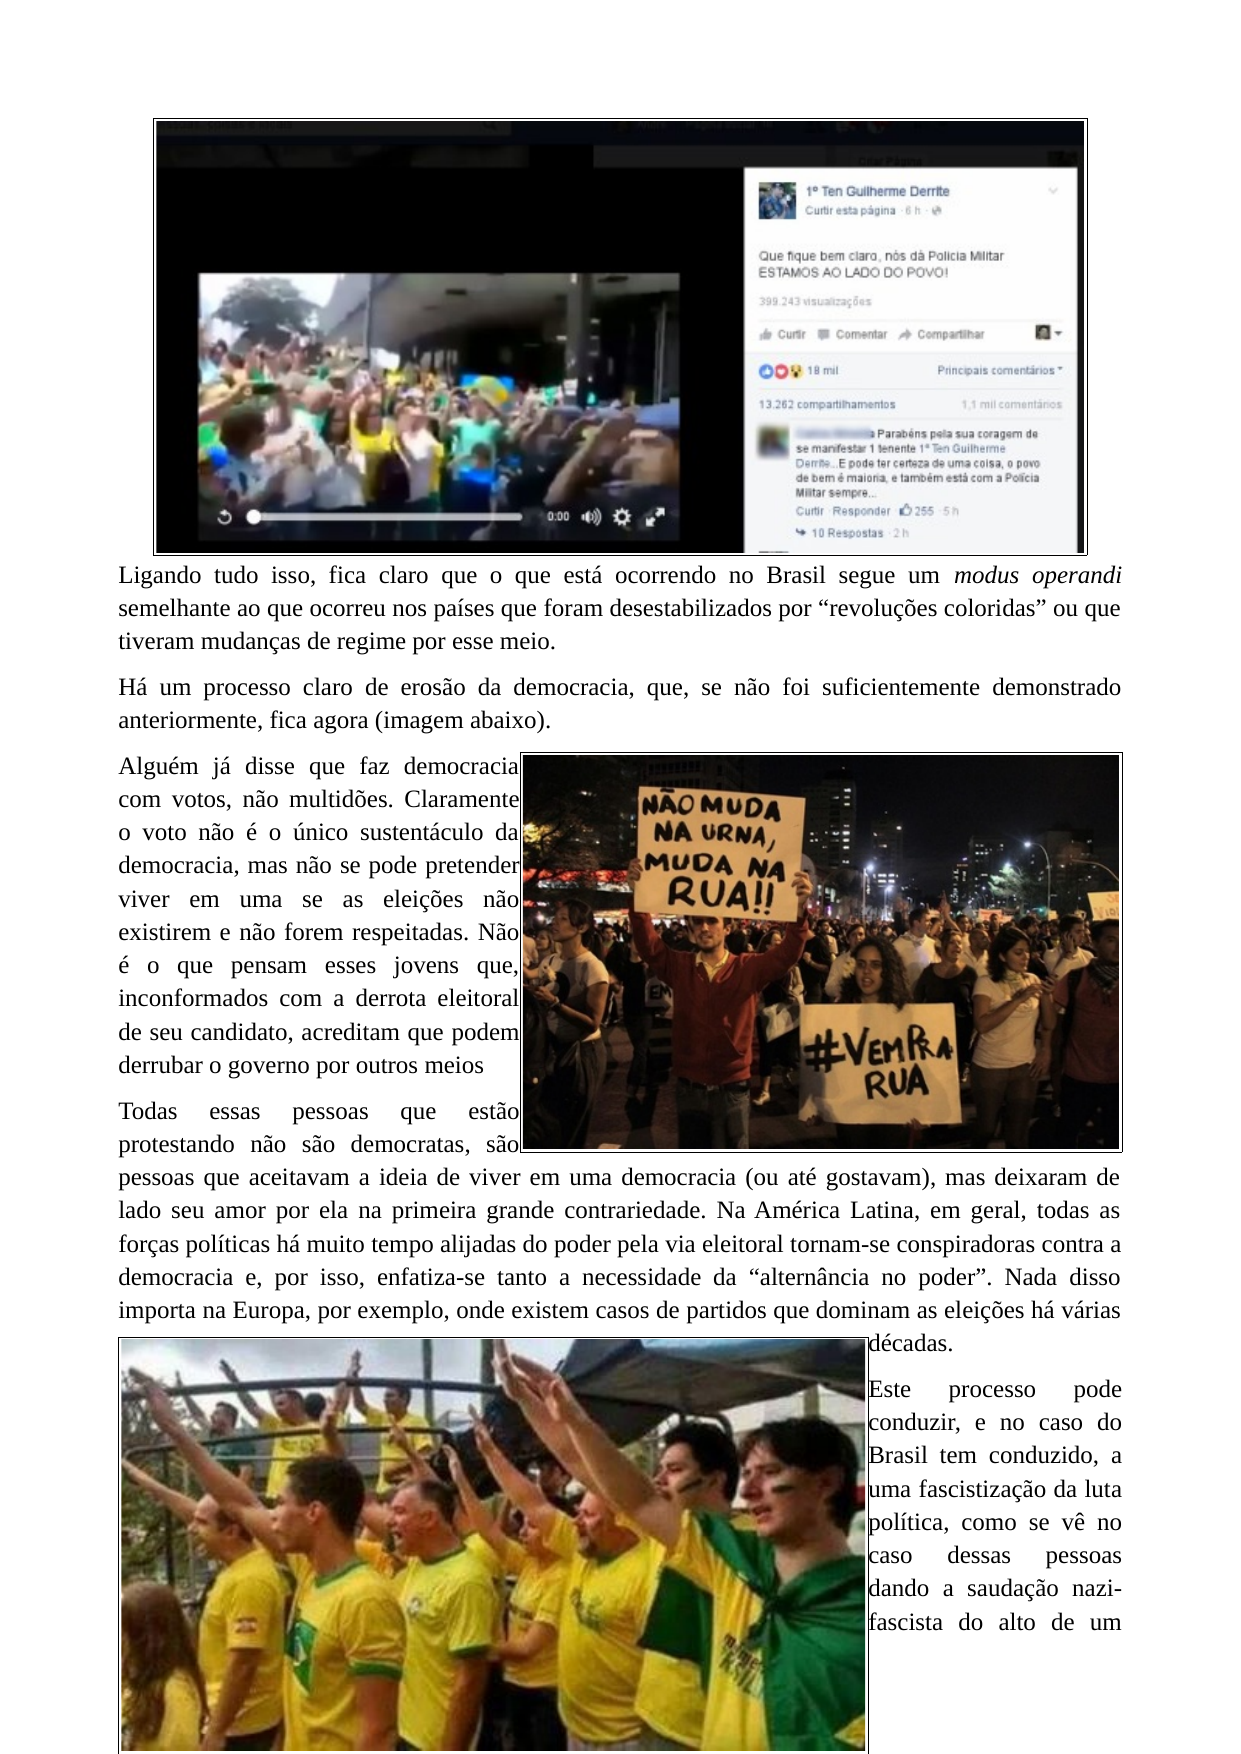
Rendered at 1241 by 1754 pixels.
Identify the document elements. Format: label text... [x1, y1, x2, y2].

text [119, 1338, 868, 1754]
text Alguém já disse que faz democracia com votos, não multidões. Claramente o voto não é o único sustentáculo da democracia, mas não se pode pretender viver em uma se as eleições não existirem e não forem respeitadas. Não é o que pensam esses jovens que, inconformados com a derrota eleitoral de seu candidato, acreditam que podem derrubar o governo por outros meios [118, 752, 520, 1079]
picture [121, 1339, 865, 1751]
text Ligando tudo isso, fica claro que o que está ocorrendo no Brasil segue um modus operandi semelhante ao que ocorreu nos países que foram desestabilizados por “revoluções coloridas” ou que tiveram mudanças de regime por esse meio. [118, 118, 1122, 655]
text Todas essas pessoas que estão protestando não são democratas, são pessoas que aceitavam a ideia de viver em uma democracia (ou até gostavam), mas deixaram de lado seu amor por ela na primeira grande contrariedade. Na América Latina, em geral, todas as forças políticas há muito tempo alijadas do poder pela via eleitoral tornam-se conspiradoras contra a democracia e, por isso, enfatiza-se tanto a necessidade da “alternância no poder”. Nada disso importa na Europa, por exemplo, onde existem casos de partidos que dominam as eleições há várias décadas. [118, 1097, 1122, 1357]
text Há um processo claro de erosão da democracia, que, se não foi suficientemente demonstrado anteriormente, fica agora (imagem abaixo). [118, 673, 1122, 734]
text Este processo pode conduzir, e no caso do Brasil tem conduzido, a uma fascistização da luta política, como se vê no caso dessas pessoas dando a saudação nazi-fascista do alto de um [869, 1375, 1122, 1635]
text [521, 753, 1122, 1152]
picture [156, 121, 1084, 553]
picture [522, 755, 1119, 1149]
